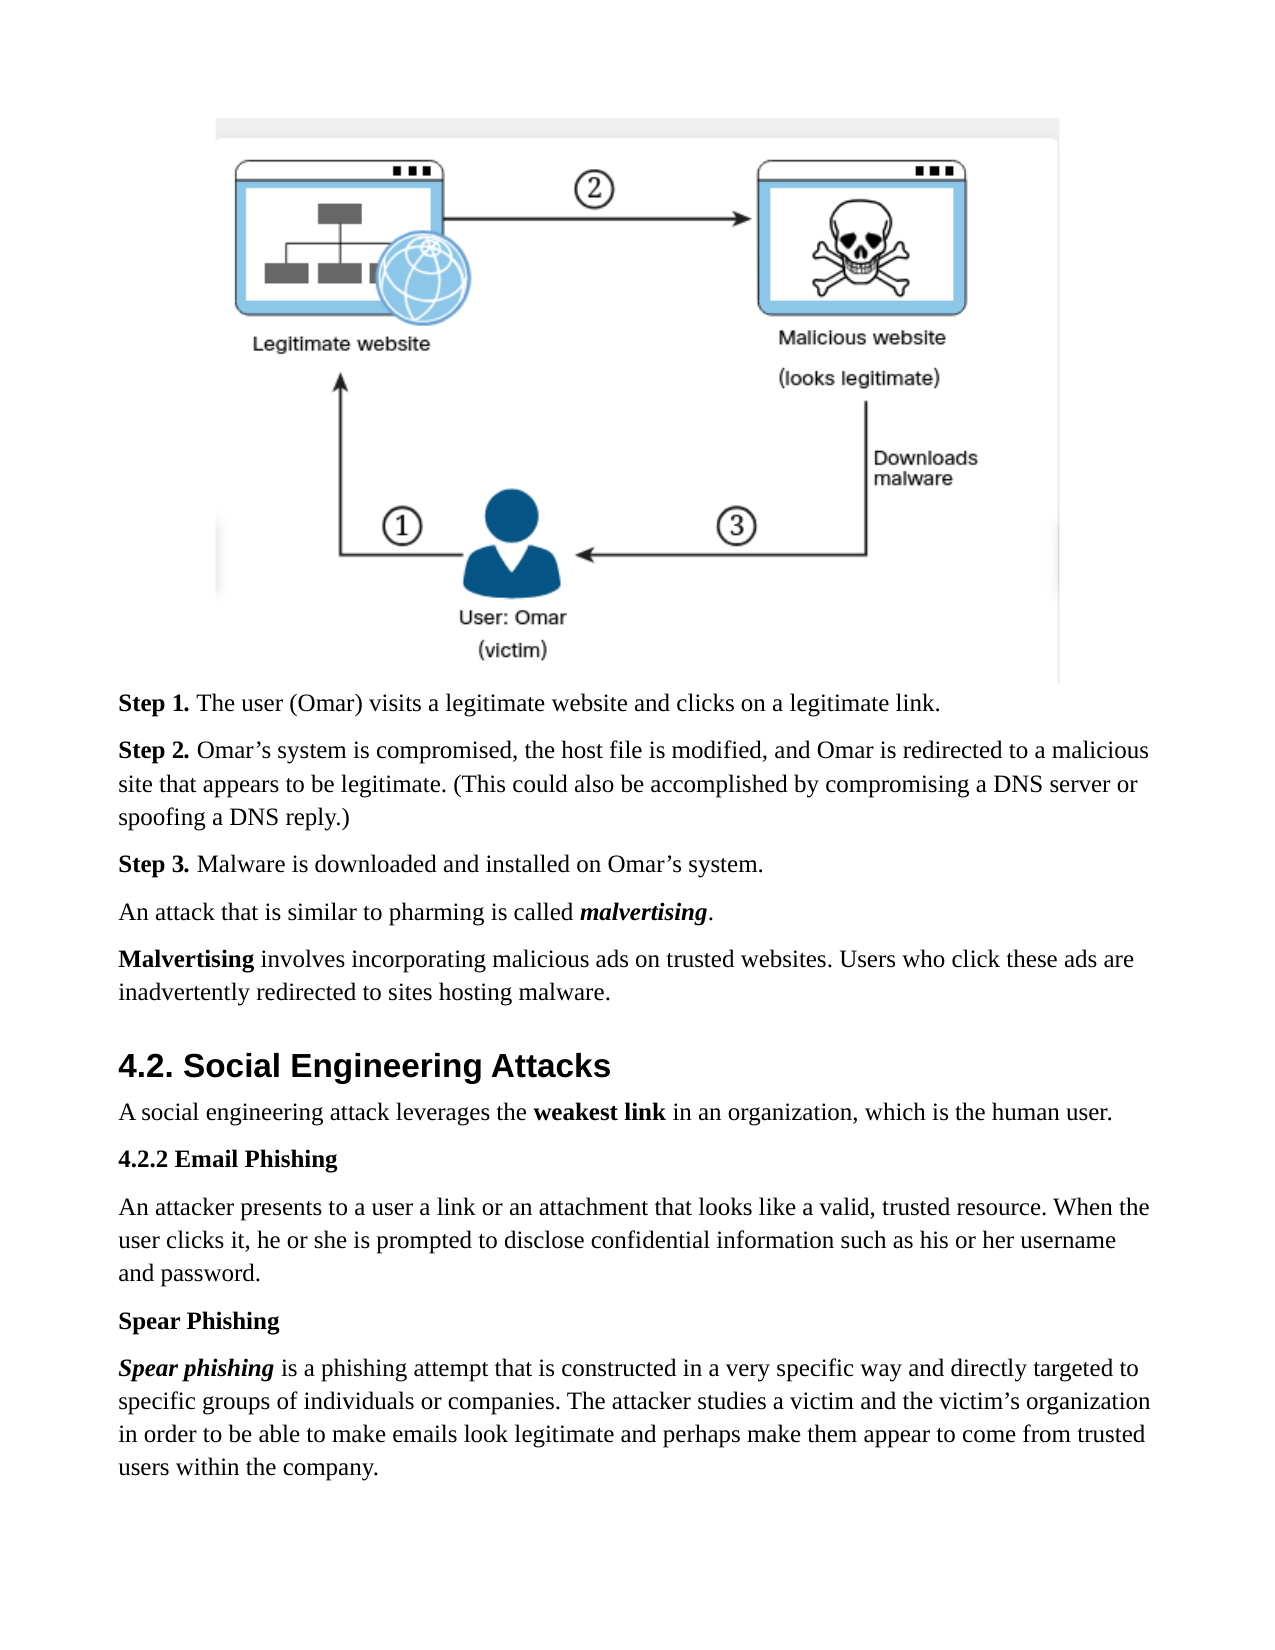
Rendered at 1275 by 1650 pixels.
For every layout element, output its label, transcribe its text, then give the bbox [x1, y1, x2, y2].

text A social engineering attack leverages the weakest link in an organization, which is the human user. [118, 1097, 1157, 1126]
text Step 3. Malware is downloaded and installed on Omar’s system. [118, 849, 1157, 878]
text Malvertising involves incorporating malicious ads on trusted websites. Users who click these ads are inadvertently redirected to sites hosting malware. [118, 944, 1157, 1006]
subtitle 4.2. Social Engineering Attacks [118, 1046, 1157, 1084]
text Step 1. The user (Omar) visits a legitimate website and clicks on a legitimate link. [118, 118, 1157, 717]
text An attack that is similar to pharming is called malvertising. [118, 897, 1157, 926]
picture [215, 118, 1060, 684]
text An attacker presents to a user a link or an attachment that looks like a valid, trusted resource. When the user clicks it, he or she is prompted to disclose confidential information such as his or her username and password. [118, 1192, 1157, 1287]
text Spear phishing is a phishing attempt that is constructed in a very specific way and directly targeted to specific groups of individuals or companies. The attacker studies a victim and the victim’s organization in order to be able to make emails look legitimate and perhaps make them appear to come from trusted users within the company. [118, 1353, 1157, 1481]
text Step 2. Omar’s system is compromised, the host file is modified, and Omar is redirected to a malicious site that appears to be legitimate. (This could also be accomplished by compromising a DNS server or spoofing a DNS reply.) [118, 736, 1157, 830]
text 4.2.2 Email Phishing [118, 1144, 1157, 1173]
text Spear Phishing [118, 1306, 1157, 1334]
